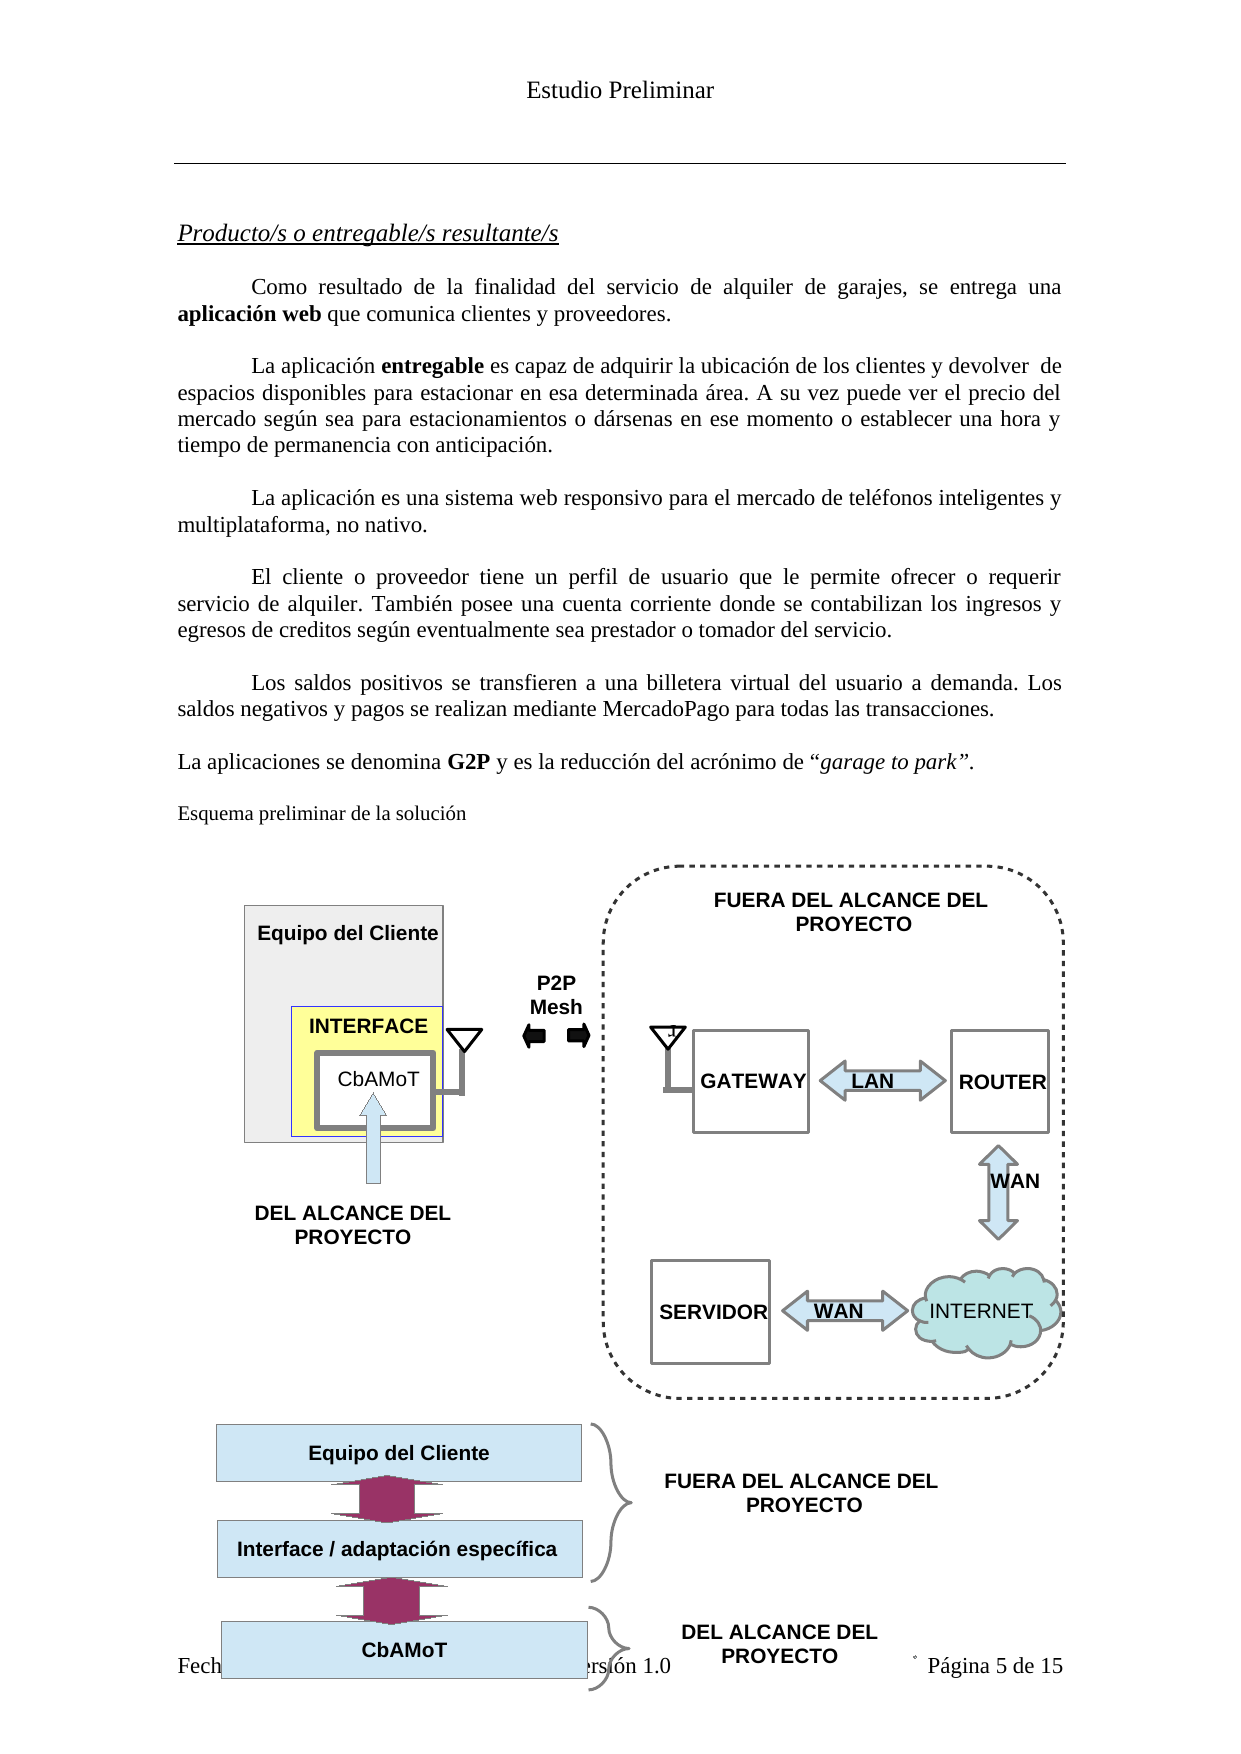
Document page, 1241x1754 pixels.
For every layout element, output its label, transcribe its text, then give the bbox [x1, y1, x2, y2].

text Esquema preliminar de la solución [177, 801, 1063, 824]
text El cliente o proveedor tiene un perfil de usuario que le permite ofrecer o requerir servicio de alquiler. También posee una cuenta corriente donde se contabilizan los ingresos y egresos de creditos según eventualmente sea prestador o tomador del servicio. [177, 563, 1063, 642]
text Los saldos positivos se transfieren a una billetera virtual del usuario a demanda. Los saldos negativos y pagos se realizan mediante MercadoPago para todas las transacciones. [177, 669, 1063, 721]
text La aplicación entregable es capaz de adquirir la ubicación de los clientes y devolver de espacios disponibles para estacionar en esa determinada área. A su vez puede ver el precio del mercado según sea para estacionamientos o dársenas en ese momento o establecer una hora y tiempo de permanencia con anticipación. [177, 352, 1063, 458]
text La aplicaciones se denomina G2P y es la reducción del acrónimo de “garage to park”. [177, 748, 1063, 774]
text La aplicación es una sistema web responsivo para el mercado de teléfonos inteligentes y multiplataforma, no nativo. [177, 484, 1063, 537]
subtitle Producto/s o entregable/s resultante/s [177, 218, 1063, 247]
text Como resultado de la finalidad del servicio de alquiler de garajes, se entrega una aplicación web que comunica clientes y proveedores. [177, 273, 1063, 326]
